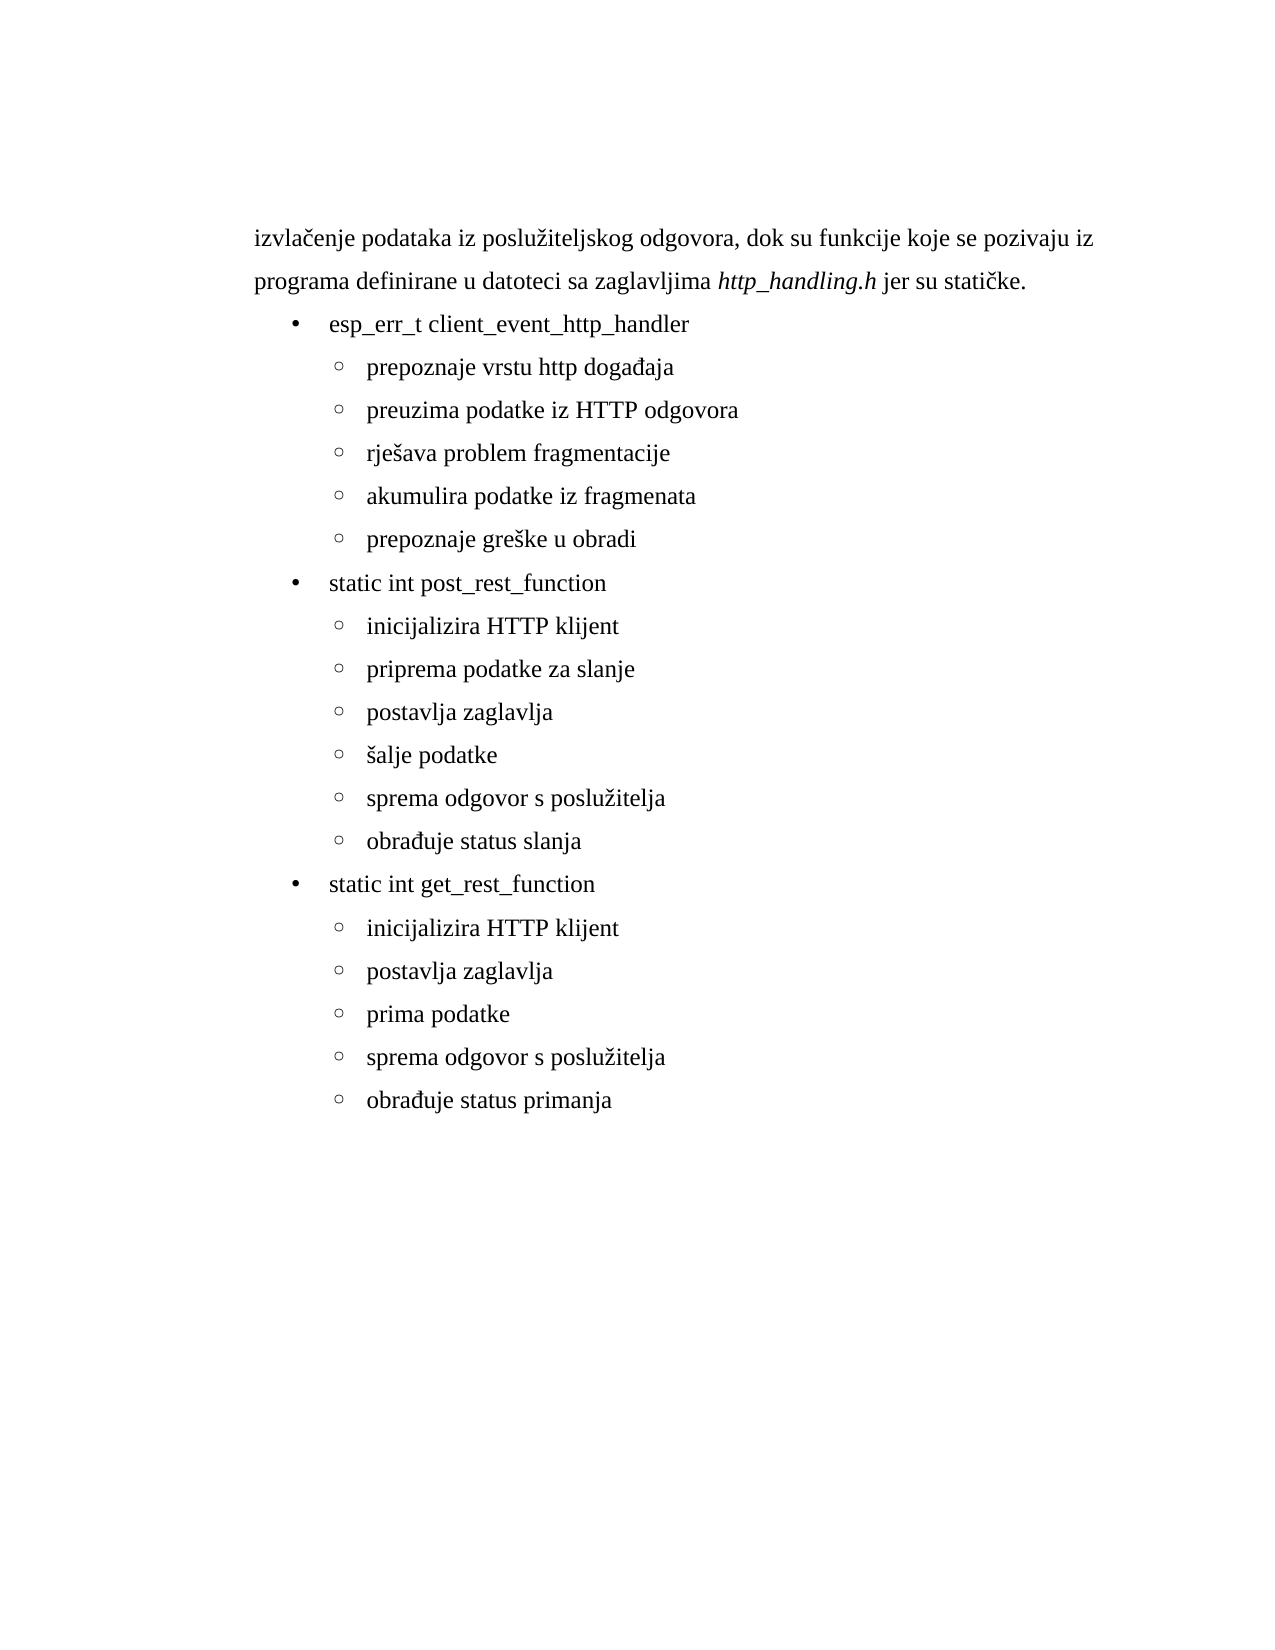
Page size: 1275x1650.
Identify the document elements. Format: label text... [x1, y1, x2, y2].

list šalje podatke [329, 740, 1127, 769]
list akumulira podatke iz fragmenata [329, 481, 1127, 510]
list prima podatke [329, 999, 1127, 1028]
list esp_err_t client_event_http_handler [291, 309, 1127, 338]
list postavlja zaglavlja [329, 697, 1127, 726]
list static int post_rest_function [291, 568, 1127, 596]
list priprema podatke za slanje [329, 654, 1127, 683]
list rješava problem fragmentacije [329, 438, 1127, 467]
list inicijalizira HTTP klijent [329, 611, 1127, 639]
text izvlačenje podataka iz poslužiteljskog odgovora, dok su funkcije koje se pozivaju iz programa definirane u datoteci sa zaglavljima http_handling.h jer su statičke. [254, 223, 1127, 294]
list static int get_rest_function [291, 869, 1127, 898]
list sprema odgovor s poslužitelja [329, 1042, 1127, 1071]
list obrađuje status primanja [329, 1085, 1127, 1114]
list prepoznaje greške u obradi [329, 524, 1127, 553]
list preuzima podatke iz HTTP odgovora [329, 395, 1127, 424]
list obrađuje status slanja [329, 826, 1127, 855]
list prepoznaje vrstu http događaja [329, 352, 1127, 381]
list sprema odgovor s poslužitelja [329, 783, 1127, 812]
list inicijalizira HTTP klijent [329, 913, 1127, 941]
list postavlja zaglavlja [329, 956, 1127, 984]
